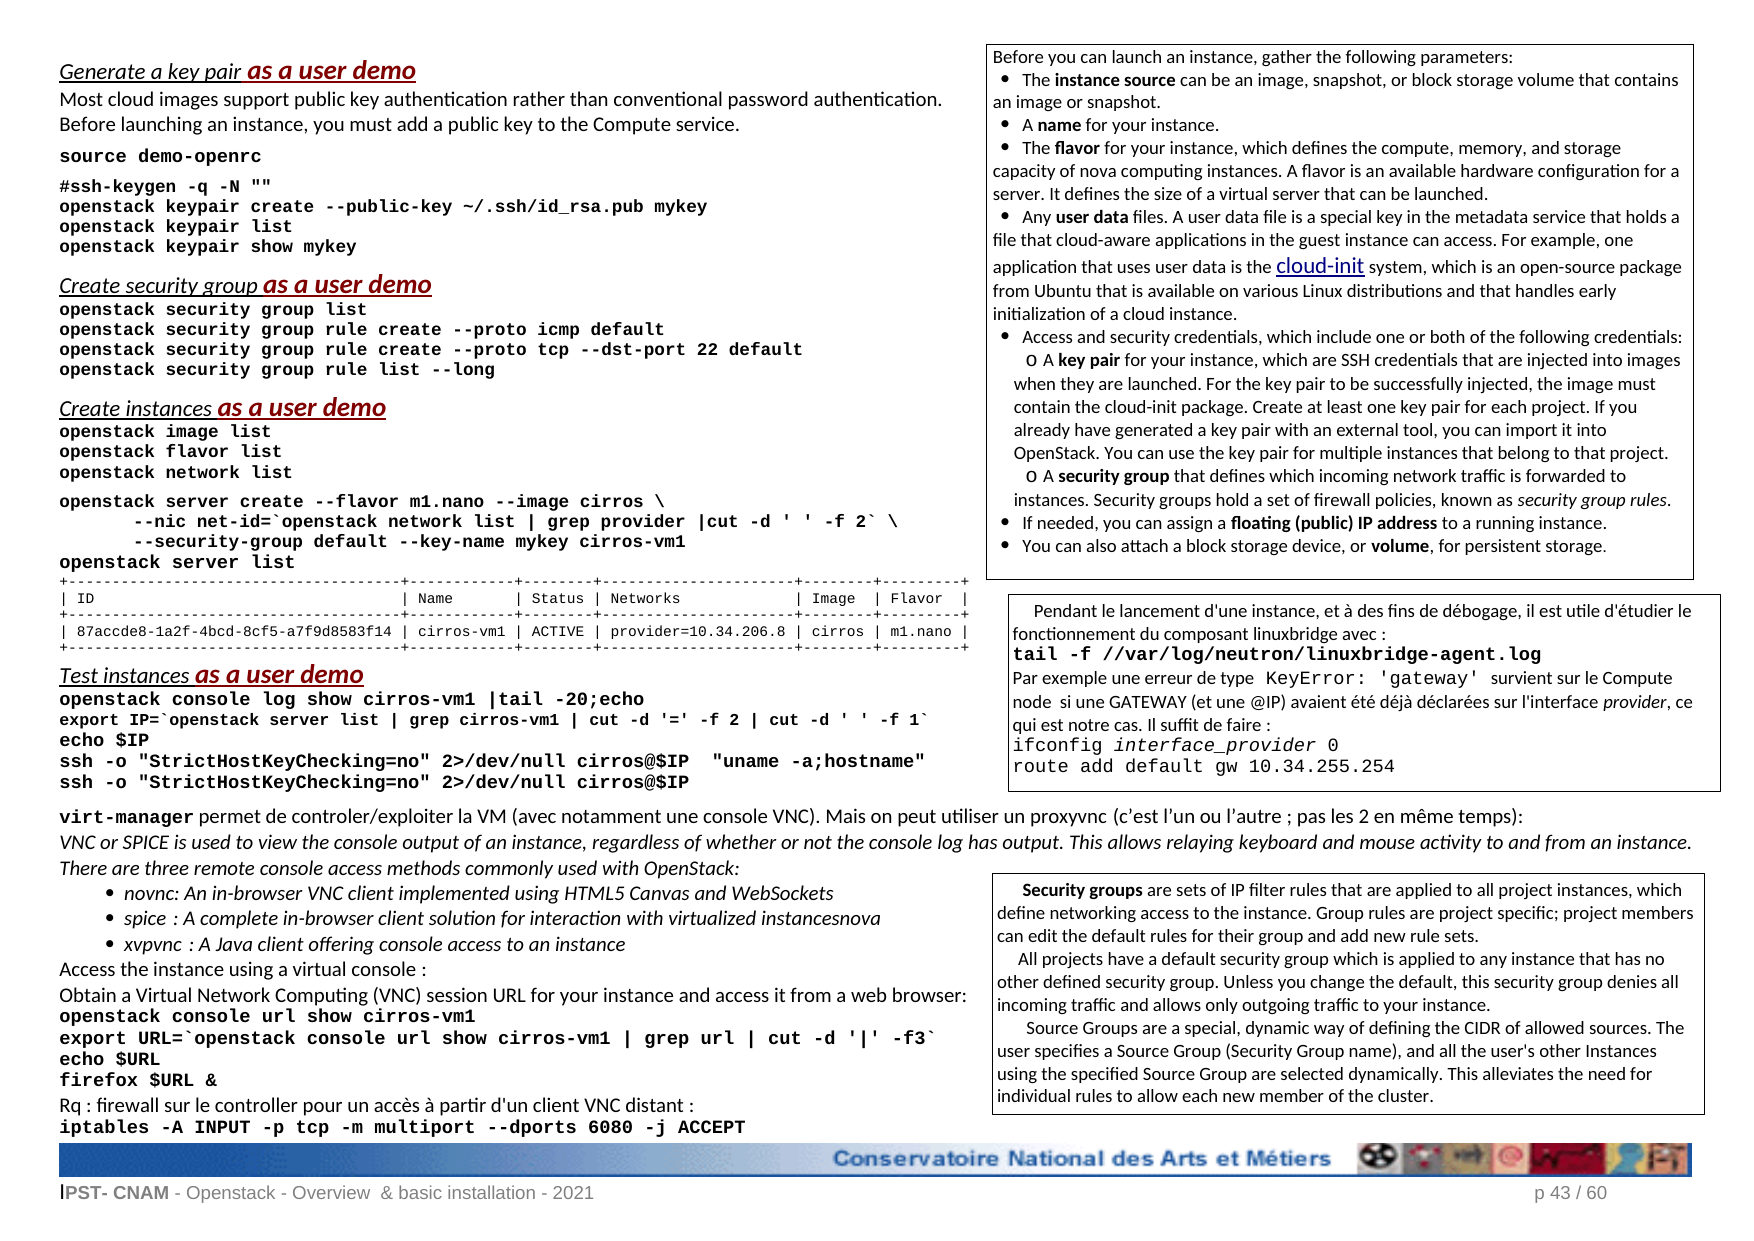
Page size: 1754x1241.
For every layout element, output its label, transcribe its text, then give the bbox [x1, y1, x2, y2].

list A key pair for your instance, which are SSH credentials that are injected into images when they are launched. For the key pair to be successfully injected, the image must contain the cloud-init package. Create at least one key pair for each project. If you already have generated a key pair with an external tool, you can import it into OpenStack. You can use the key pair for multiple instances that belong to that project. [996, 348, 1687, 464]
text openstack security group rule list --long [59, 360, 986, 381]
text firefox $URL & [59, 1071, 992, 1092]
text export IP=`openstack server list | grep cirros-vm1 | cut -d '=' -f 2 | cut -d ' ' -f 1` [1009, 711, 1695, 730]
text Create instances as a user demo [59, 390, 986, 423]
text +--------------------------------------+------------+--------+----------------------+--------+---------+ [59, 641, 1008, 657]
text openstack console url show cirros-vm1 [59, 1007, 992, 1028]
text openstack keypair create --public-key ~/.ssh/id_rsa.pub mykey [59, 197, 986, 217]
text Most cloud images support public key authentication rather than conventional password authentication. [59, 86, 986, 112]
text echo $URL [993, 1050, 1695, 1071]
list xvpvnc : A Java client offering console access to an instance [106, 931, 992, 956]
text openstack server list [59, 553, 986, 574]
text Before you can launch an instance, gather the following parameters: [993, 45, 1687, 68]
text --nic net-id=`openstack network list | grep provider |cut -d ' ' -f 2` \ [59, 513, 986, 533]
list A security group that defines which incoming network traffic is forwarded to instances. Security groups hold a set of firewall policies, known as security group rules. [996, 464, 1687, 511]
text +--------------------------------------+------------+--------+----------------------+--------+---------+ [59, 607, 1008, 624]
text Access the instance using a virtual console : [993, 956, 1695, 982]
list novnc: An in-browser VNC client implemented using HTML5 Canvas and WebSockets [993, 880, 1695, 906]
text export URL=`openstack console url show cirros-vm1 | grep url | cut -d '|' -f3` [993, 1028, 1695, 1050]
text +--------------------------------------+------------+--------+----------------------+--------+---------+ [1009, 607, 1695, 624]
text iptables -A INPUT -p tcp -m multiport --dports 6080 -j ACCEPT [59, 1118, 1695, 1139]
list If needed, you can assign a floating (public) IP address to a running instance. [987, 511, 1687, 534]
list xvpvnc : A Java client offering console access to an instance [993, 931, 1695, 956]
text openstack server create --flavor m1.nano --image cirros \ [59, 493, 986, 513]
list The flavor for your instance, which defines the compute, memory, and storage capacity of nova computing instances. A flavor is an available hardware configuration for a server. It defines the size of a virtual server that can be launched. [987, 137, 1687, 205]
list Access and security credentials, which include one or both of the following credentials: [987, 325, 1687, 348]
text openstack security group rule create --proto icmp default [59, 320, 986, 340]
text Access the instance using a virtual console : [59, 956, 992, 982]
text +--------------------------------------+------------+--------+----------------------+--------+---------+ [59, 574, 1695, 591]
text export IP=`openstack server list | grep cirros-vm1 | cut -d '=' -f 2 | cut -d ' ' -f 1` [59, 711, 1008, 730]
list A name for your instance. [987, 114, 1687, 137]
text openstack keypair list [59, 217, 986, 237]
text | 87accde8-1a2f-4bcd-8cf5-a7f9d8583f14 | cirros-vm1 | ACTIVE | provider=10.34.206.8 | cirros | m1.nano | [1009, 624, 1695, 641]
text Test instances as a user demo [1009, 657, 1695, 690]
text | 87accde8-1a2f-4bcd-8cf5-a7f9d8583f14 | cirros-vm1 | ACTIVE | provider=10.34.206.8 | cirros | m1.nano | [59, 624, 1008, 641]
list novnc: An in-browser VNC client implemented using HTML5 Canvas and WebSockets [106, 880, 992, 906]
list The instance source can be an image, snapshot, or block storage volume that contains an image or snapshot. [987, 68, 1687, 114]
text +--------------------------------------+------------+--------+----------------------+--------+---------+ [1009, 641, 1695, 657]
text export URL=`openstack console url show cirros-vm1 | grep url | cut -d '|' -f3` [59, 1028, 992, 1050]
text VNC or SPICE is used to view the console output of an instance, regardless of whether or not the console log has output. This allows relaying keyboard and mouse activity to and from an instance. There are three remote console access methods commonly used with OpenStack: [59, 829, 1695, 880]
text --security-group default --key-name mykey cirros-vm1 [59, 533, 986, 553]
text | ID | Name | Status | Networks | Image | Flavor | [59, 591, 1695, 607]
text ssh -o "StrictHostKeyChecking=no" 2>/dev/null cirros@$IP "uname -a;hostname" [59, 752, 1008, 773]
text openstack console log show cirros-vm1 |tail -20;echo [1009, 690, 1695, 711]
text openstack keypair show mykey [59, 237, 986, 258]
text [987, 45, 1693, 579]
list spice : A complete in-browser client solution for interaction with virtualized instancesnova [993, 906, 1695, 931]
list You can also attach a block storage device, or volume, for persistent storage. [987, 534, 1687, 557]
text openstack console log show cirros-vm1 |tail -20;echo [59, 690, 1008, 711]
text openstack image list [59, 423, 986, 443]
text echo $IP [59, 730, 1008, 752]
text Create security group as a user demo [59, 267, 986, 300]
list spice : A complete in-browser client solution for interaction with virtualized instancesnova [106, 906, 992, 931]
text Rq : firewall sur le controller pour un accès à partir d'un client VNC distant : [59, 1092, 1695, 1118]
text Test instances as a user demo [59, 657, 1008, 690]
text echo $IP [1009, 730, 1695, 752]
text Before launching an instance, you must add a public key to the Compute service. [59, 112, 986, 137]
text openstack security group list [59, 300, 986, 320]
text ssh -o "StrictHostKeyChecking=no" 2>/dev/null cirros@$IP [59, 773, 1695, 794]
list Any user data files. A user data file is a special key in the metadata service that holds a file that cloud-aware applications in the guest instance can access. For example, one application that uses user data is the cloud-init system, which is an open-source package from Ubuntu that is available on various Linux distributions and that handles early initialization of a cloud instance. [987, 205, 1687, 325]
text openstack network list [59, 463, 986, 483]
text virt-manager permet de controler/exploiter la VM (avec notamment une console VNC). Mais on peut utiliser un proxyvnc (c’est l’un ou l’autre ; pas les 2 en même temps): [59, 803, 1695, 829]
text #ssh-keygen -q -N "" [59, 177, 986, 197]
text [993, 1007, 1695, 1028]
text Obtain a Virtual Network Computing (VNC) session URL for your instance and access it from a web browser: [993, 982, 1695, 1007]
text Generate a key pair as a user demo [59, 53, 986, 86]
text Obtain a Virtual Network Computing (VNC) session URL for your instance and access it from a web browser: [59, 982, 992, 1007]
text firefox $URL & [993, 1071, 1695, 1092]
text openstack flavor list [59, 443, 986, 463]
text source demo-openrc [59, 146, 986, 168]
text echo $URL [59, 1050, 992, 1071]
text ssh -o "StrictHostKeyChecking=no" 2>/dev/null cirros@$IP "uname -a;hostname" [1009, 752, 1695, 773]
text openstack security group rule create --proto tcp --dst-port 22 default [59, 340, 986, 360]
